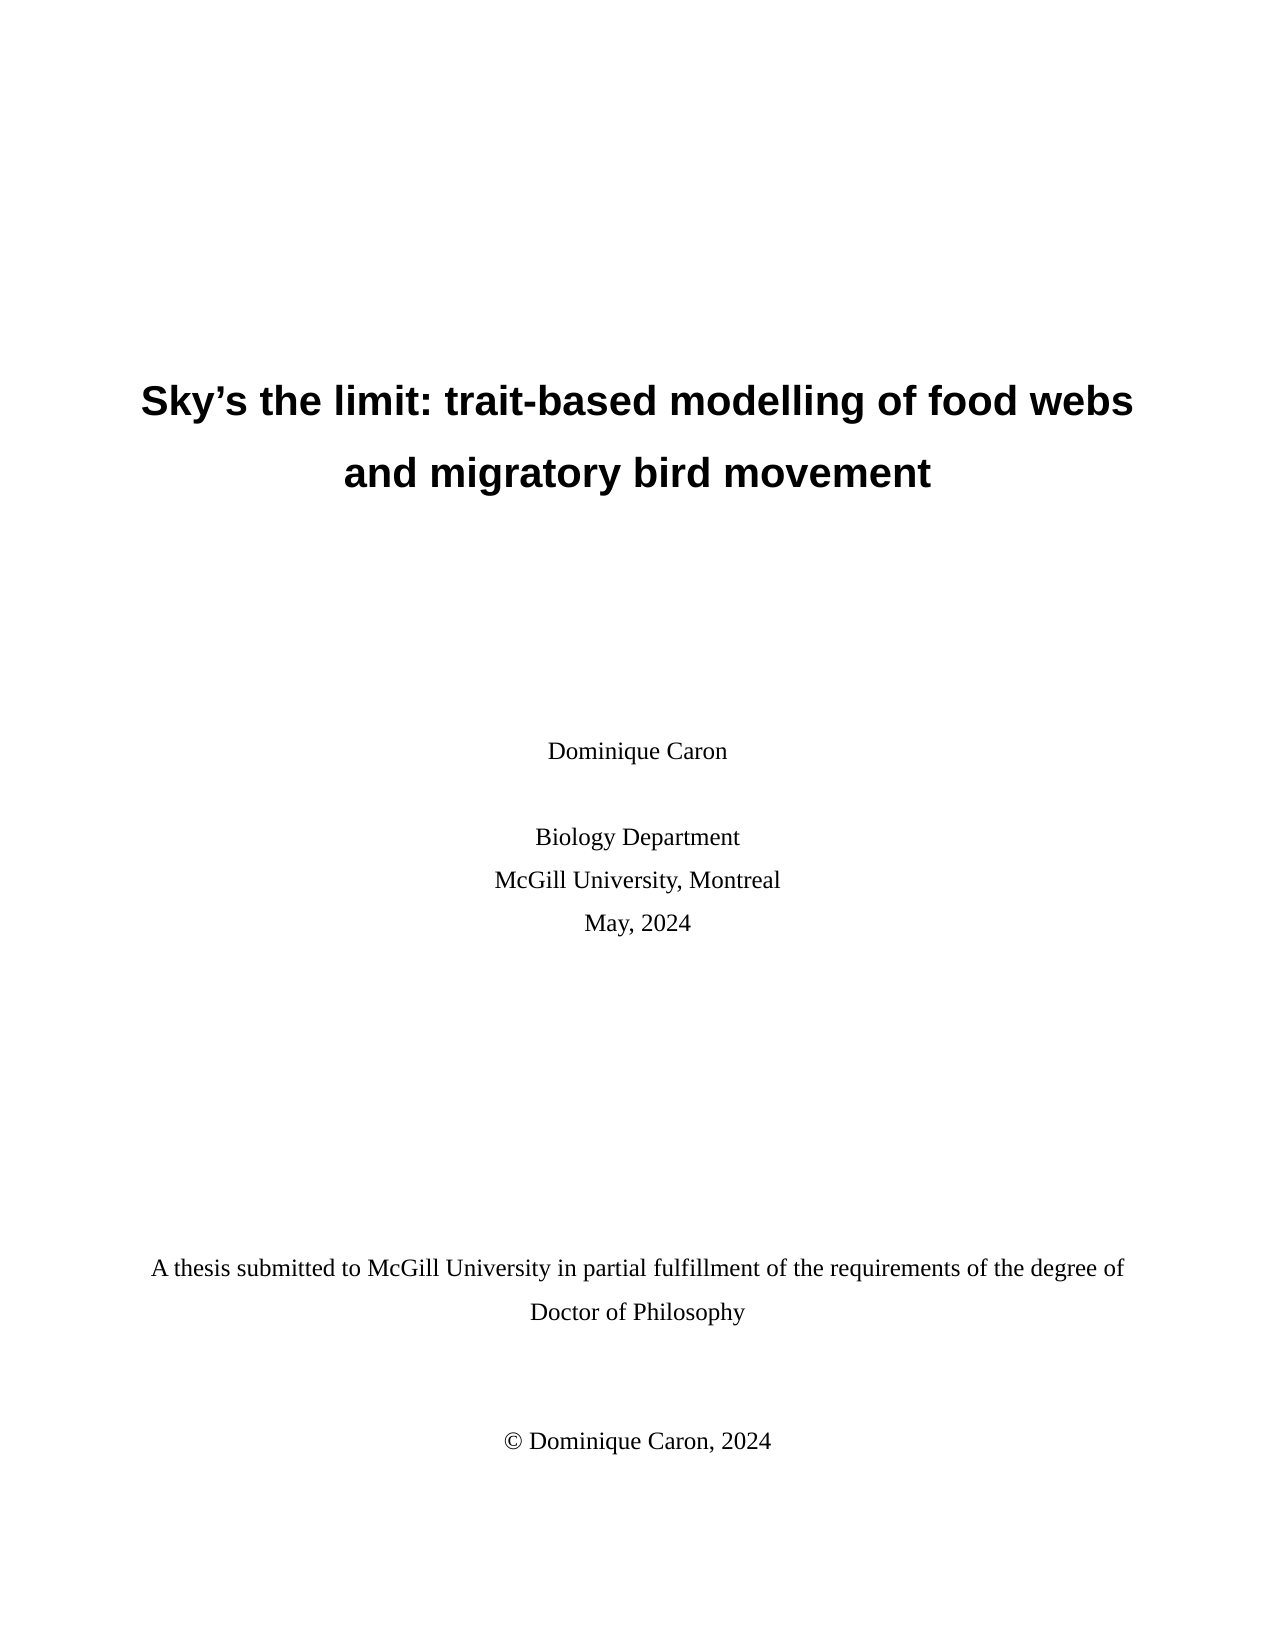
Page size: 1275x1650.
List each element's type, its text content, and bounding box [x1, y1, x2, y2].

text Dominique Caron [118, 736, 1157, 765]
text McGill University, Montreal [118, 865, 1157, 894]
text © Dominique Caron, 2024 [118, 1426, 1157, 1455]
text A thesis submitted to McGill University in partial fulfillment of the requirements of the degree of Doctor of Philosophy [118, 1253, 1157, 1325]
text May, 2024 [118, 908, 1157, 937]
title Sky’s the limit: trait-based modelling of food webs and migratory bird movement [118, 377, 1157, 496]
text Biology Department [118, 822, 1157, 851]
